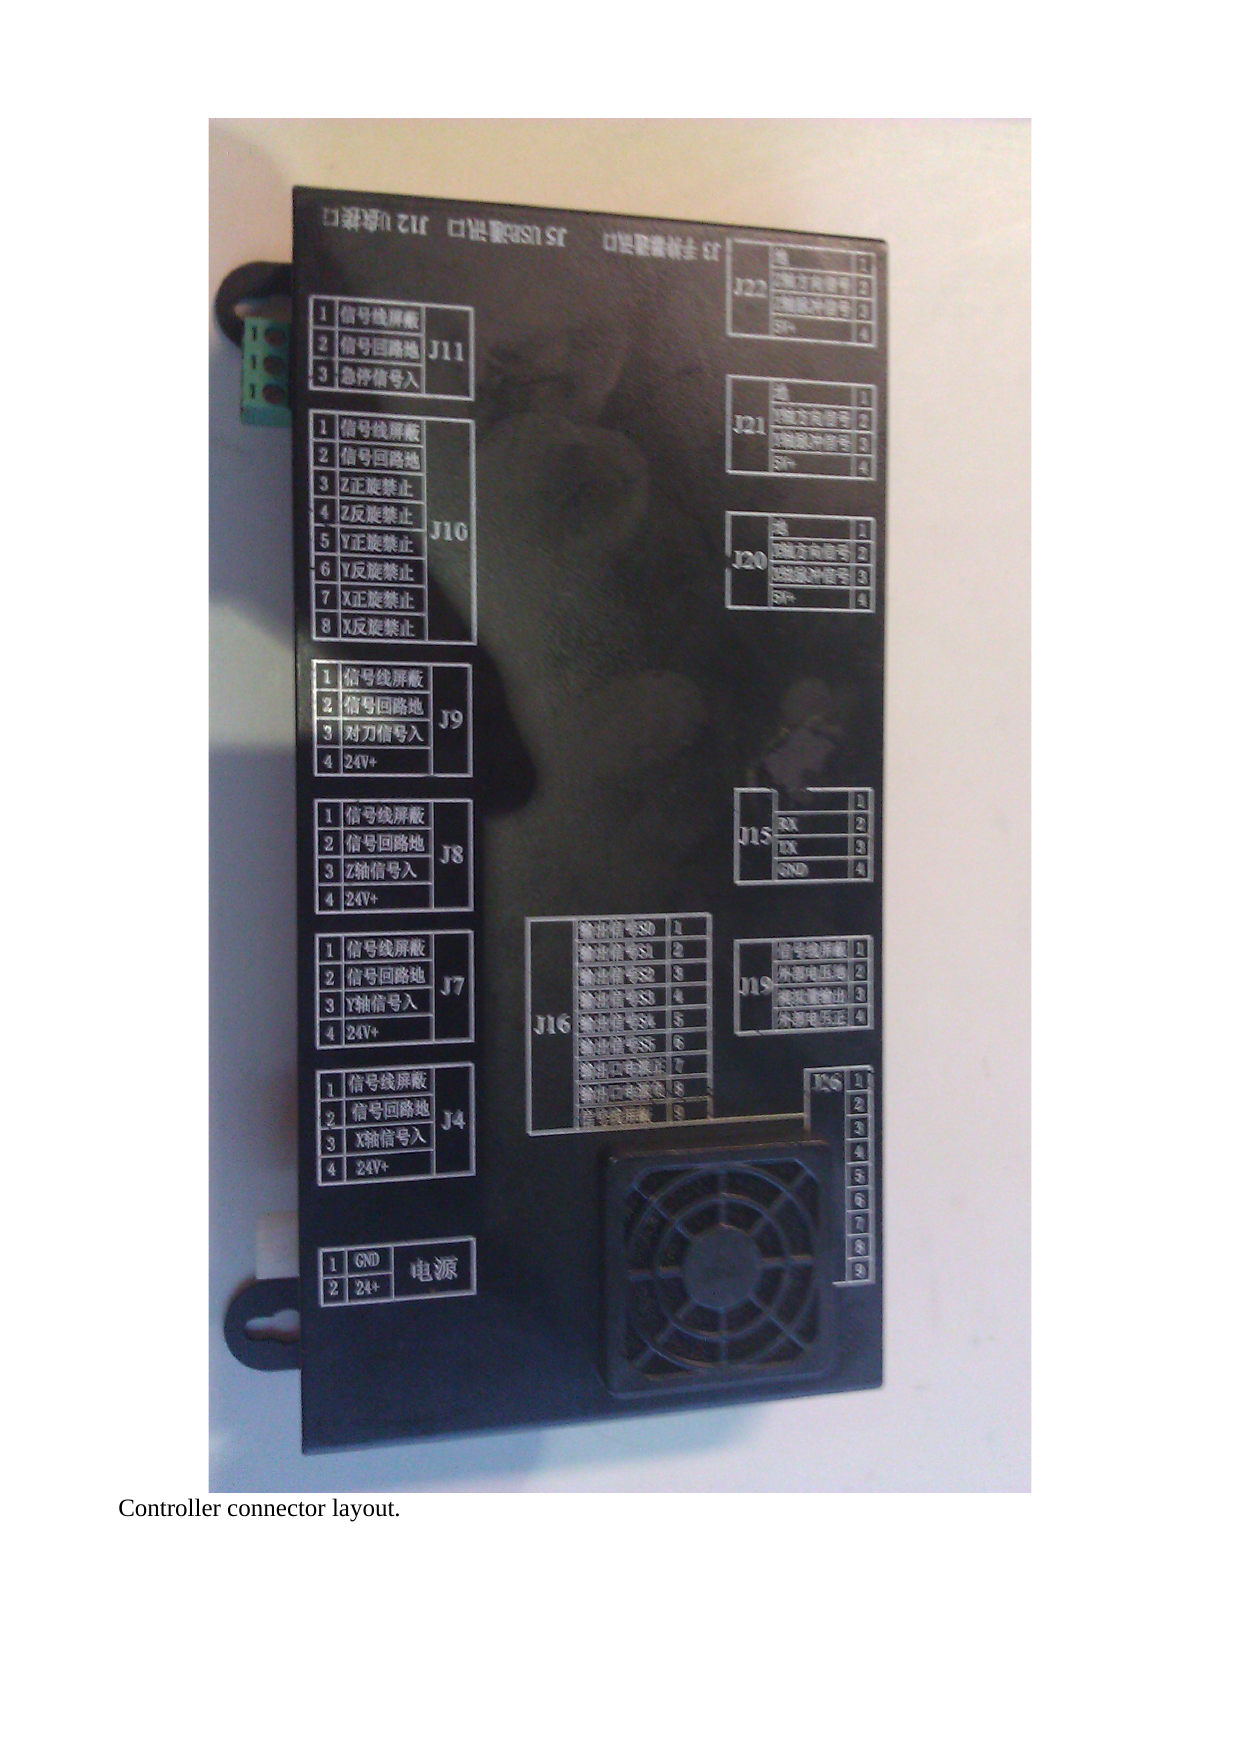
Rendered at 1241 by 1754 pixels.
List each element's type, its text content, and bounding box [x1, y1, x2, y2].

text Controller connector layout. [118, 118, 1122, 1521]
picture [208, 118, 1032, 1493]
